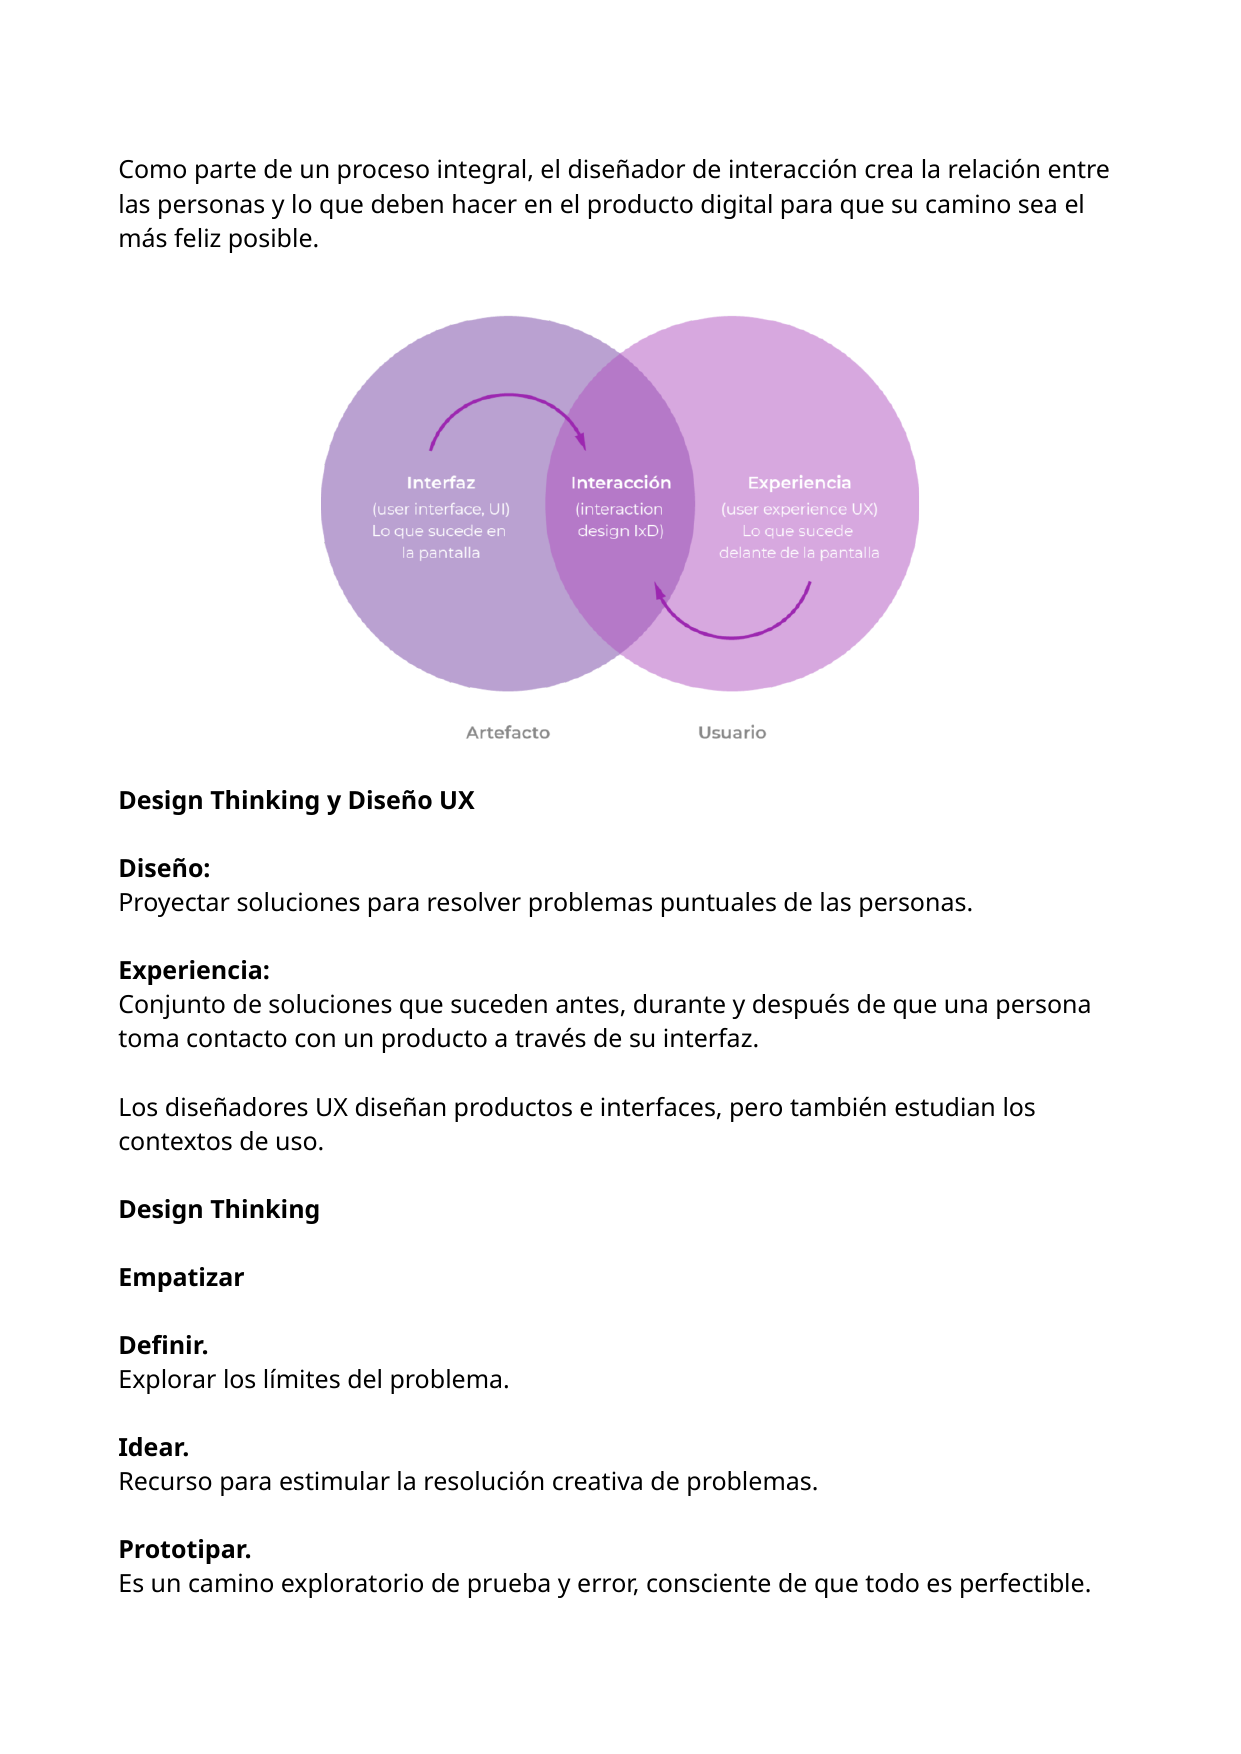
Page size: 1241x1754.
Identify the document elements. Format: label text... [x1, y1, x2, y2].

text Definir. [118, 1328, 1122, 1362]
text Experiencia: [118, 953, 1122, 987]
text Conjunto de soluciones que suceden antes, durante y después de que una persona toma contacto con un producto a través de su interfaz. [118, 987, 1122, 1055]
text Empatizar [118, 1259, 1122, 1294]
picture [321, 312, 920, 748]
text Diseño: [118, 851, 1122, 885]
text Prototipar. [118, 1532, 1122, 1566]
text Explorar los límites del problema. [118, 1362, 1122, 1396]
text Recurso para estimular la resolución creativa de problemas. [118, 1464, 1122, 1498]
text Design Thinking y Diseño UX [118, 288, 1122, 817]
text Los diseñadores UX diseñan productos e interfaces, pero también estudian los contextos de uso. [118, 1089, 1122, 1157]
text Proyectar soluciones para resolver problemas puntuales de las personas. [118, 885, 1122, 919]
text Idear. [118, 1430, 1122, 1464]
text Como parte de un proceso integral, el diseñador de interacción crea la relación entre las personas y lo que deben hacer en el producto digital para que su camino sea el más feliz posible. [118, 152, 1122, 254]
text Es un camino exploratorio de prueba y error, consciente de que todo es perfectible. [118, 1566, 1122, 1600]
text Design Thinking [118, 1191, 1122, 1226]
